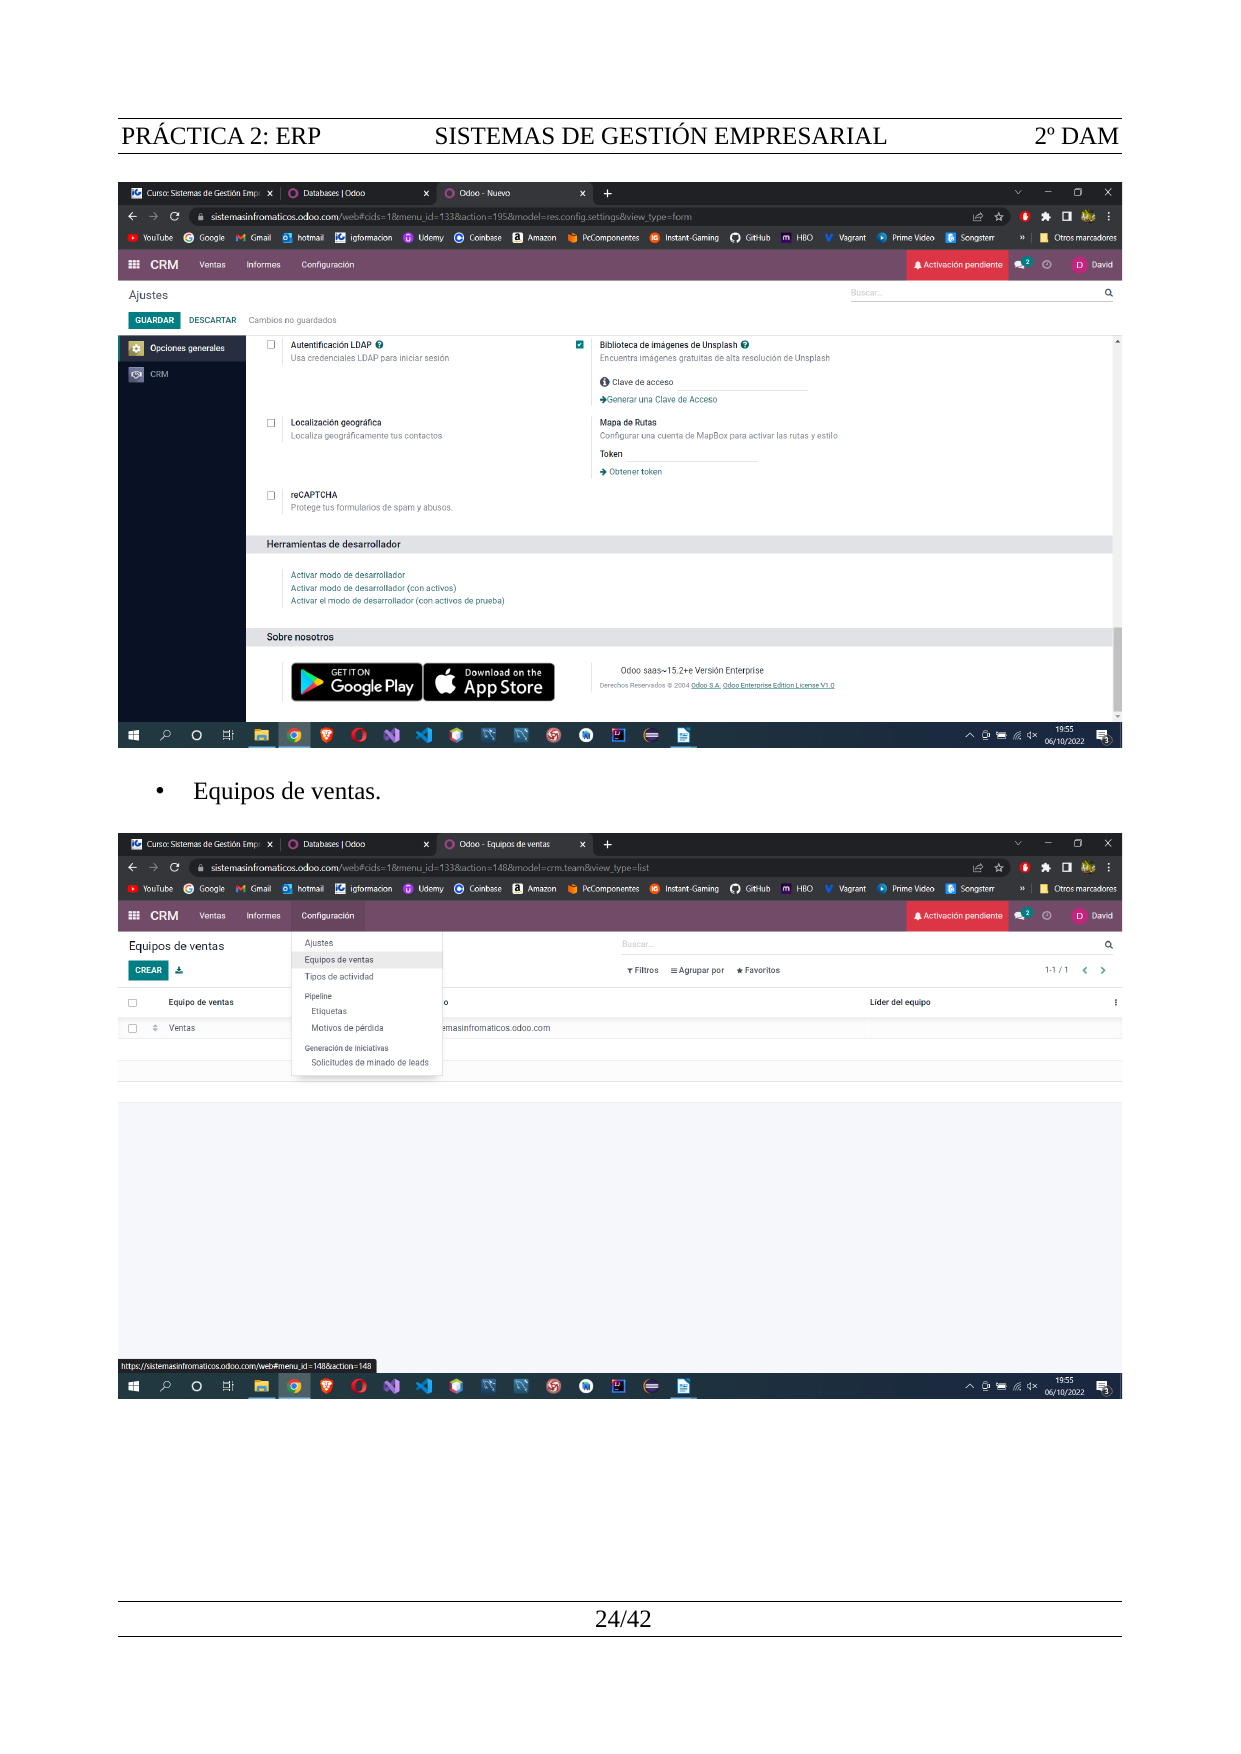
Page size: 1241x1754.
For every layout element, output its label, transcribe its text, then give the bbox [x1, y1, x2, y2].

picture [118, 833, 1123, 1399]
picture [118, 182, 1123, 748]
list Equipos de ventas. [156, 776, 1122, 805]
